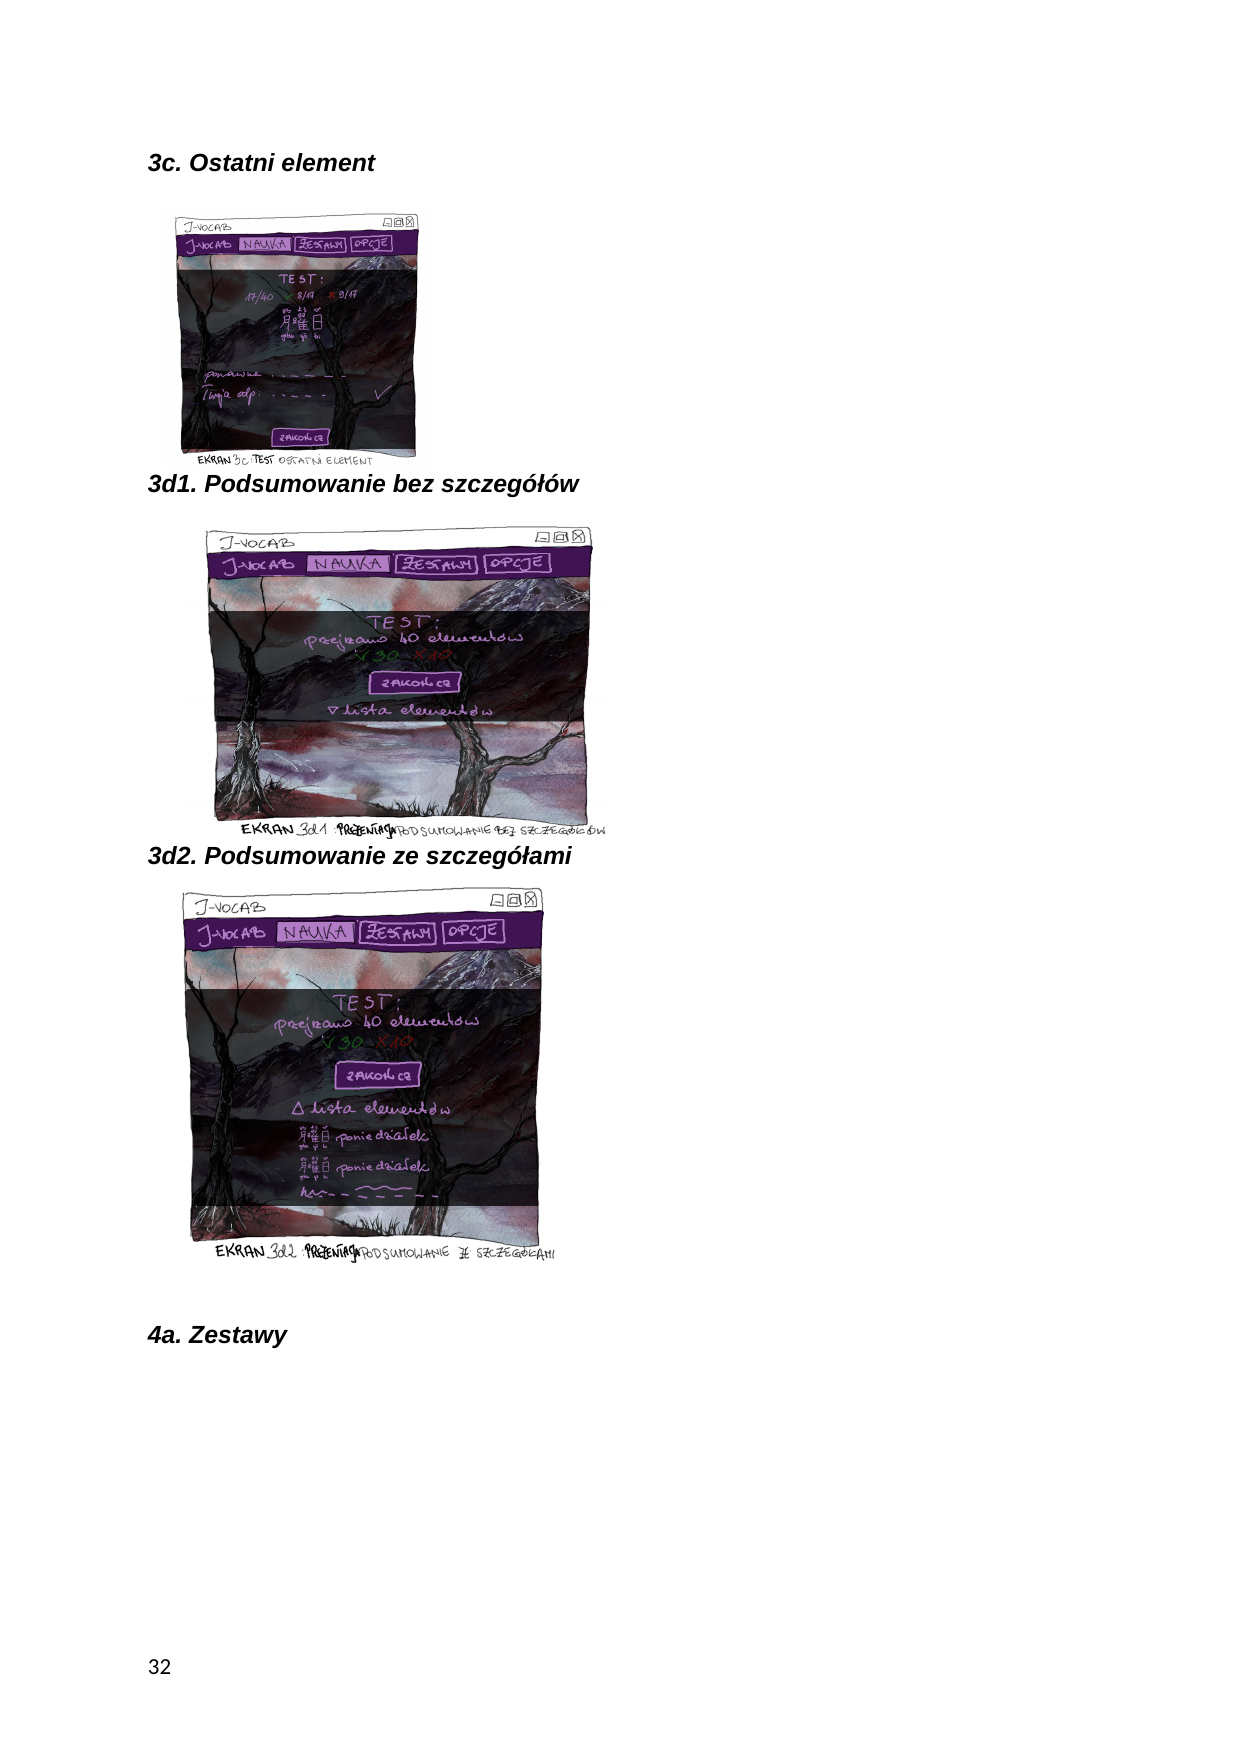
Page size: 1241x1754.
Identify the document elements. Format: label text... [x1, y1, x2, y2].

subtitle 3d2. Podsumowanie ze szczegółami [148, 525, 1093, 869]
subtitle 3d1. Podsumowanie bez szczegółów [148, 203, 1093, 498]
picture [161, 876, 562, 1263]
subtitle 3c. Ostatni element [148, 148, 1093, 176]
picture [183, 517, 612, 839]
picture [161, 206, 431, 468]
subtitle 4a. Zestawy [148, 1320, 1093, 1349]
